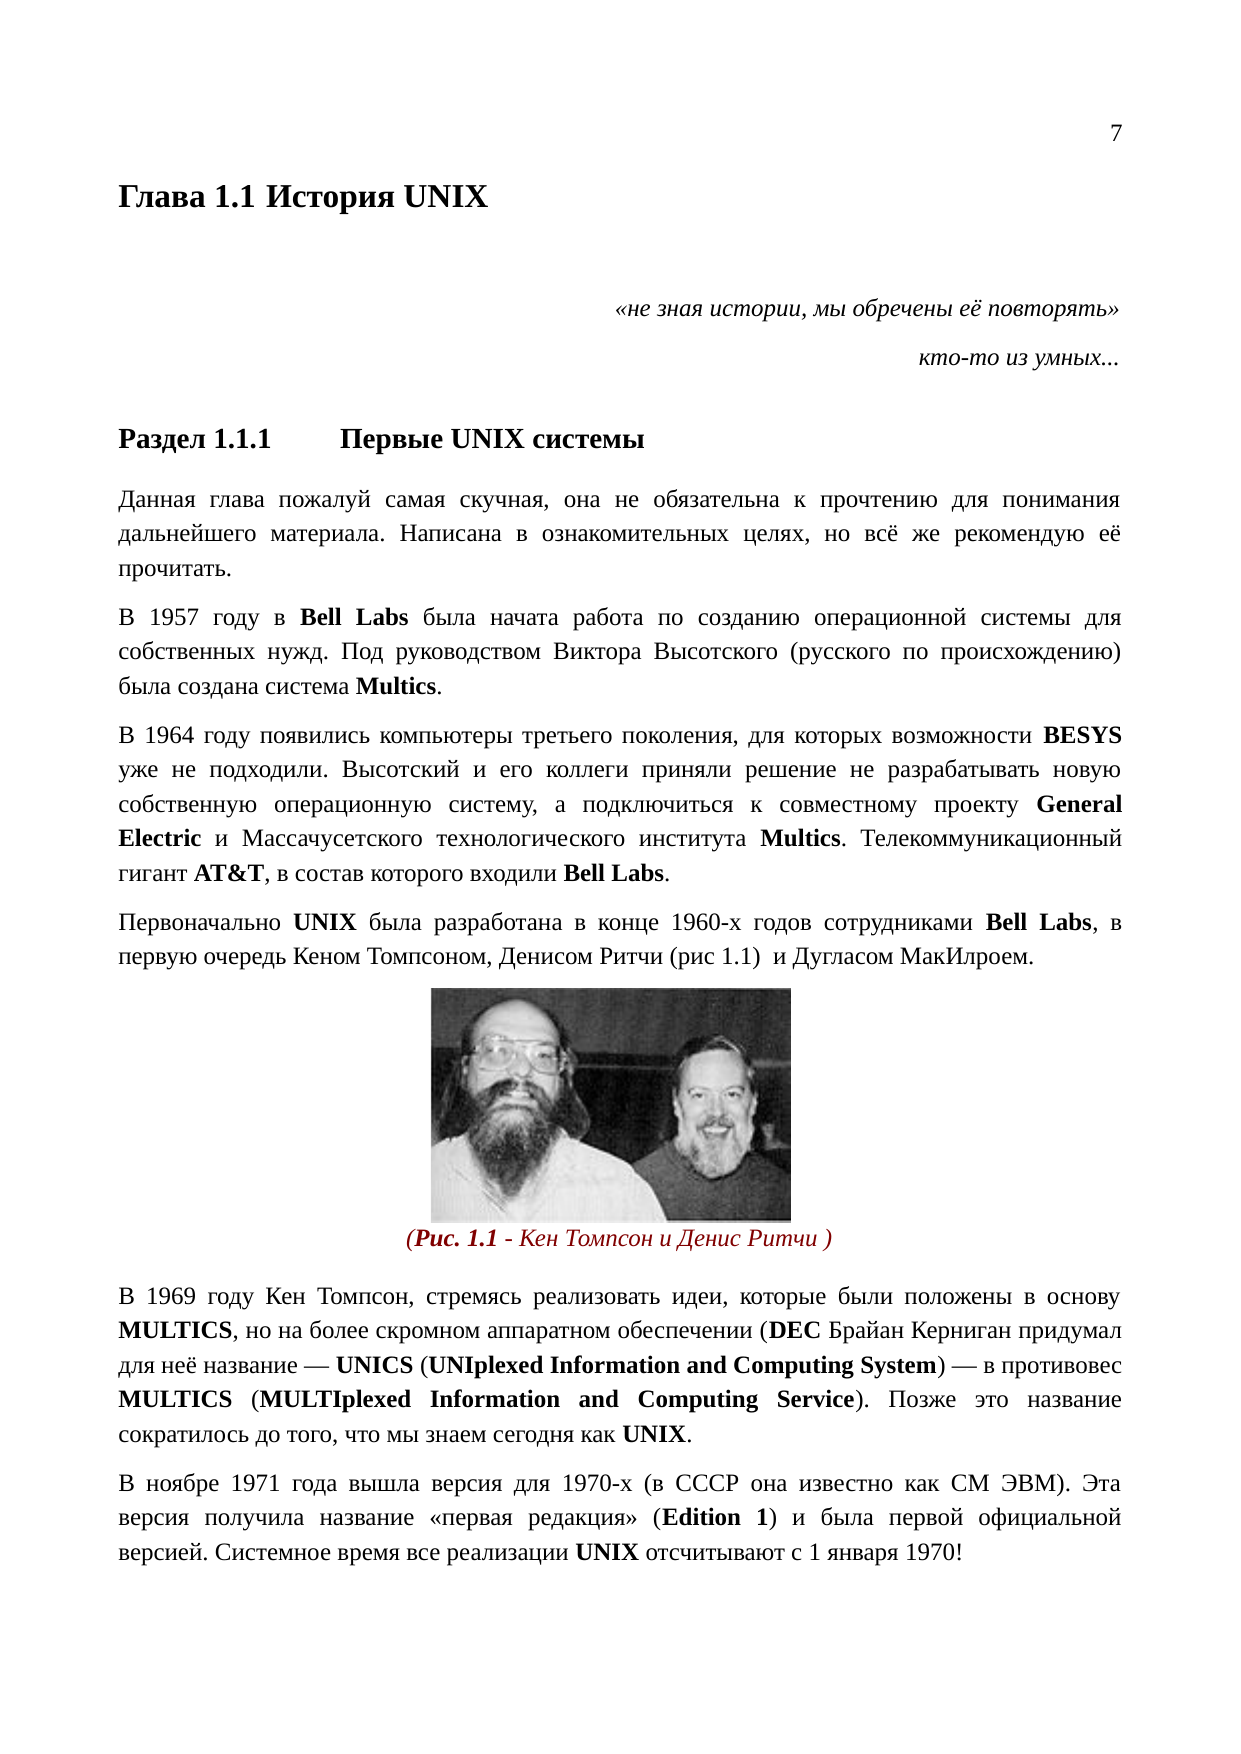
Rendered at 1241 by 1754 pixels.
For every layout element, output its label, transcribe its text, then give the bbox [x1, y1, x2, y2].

text «не зная истории, мы обречены её повторять» [118, 293, 1122, 322]
text В 1969 году Кен Томпсон, стремясь реализовать идеи, которые были положены в основу MULTICS, но на более скромном аппаратном обеспечении (DEC Брайан Керниган придумал для неё название — UNICS (UNIplexed Information and Computing System) — в противовес MULTICS (MULTIplexed Information and Computing Service). Позже это название сократилось до того, что мы знаем сегодня как UNIX. [118, 1281, 1122, 1448]
text В ноябре 1971 года вышла версия для 1970-х (в СССР она известно как СМ ЭВМ). Эта версия получила название «первая редакция» (Edition 1) и была первой официальной версией. Системное время все реализации UNIX отсчитывают с 1 января 1970! [118, 1468, 1122, 1566]
text Первоначально UNIX была разработана в конце 1960-х годов сотрудниками Bell Labs, в первую очередь Кеном Томпсоном, Денисом Ритчи (рис 1.1) и Дугласом МакИлроем. [118, 907, 1122, 970]
picture [430, 988, 791, 1223]
subtitle Первые UNIX системы [118, 421, 1122, 454]
text кто-то из умных... [118, 342, 1122, 371]
text В 1957 году в Bell Labs была начата работа по созданию операционной системы для собственных нужд. Под руководством Виктора Высотского (русского по происхождению) была создана система Multics. [118, 602, 1122, 699]
text В 1964 году появились компьютеры третьего поколения, для которых возможности BESYS уже не подходили. Высотский и его коллеги приняли решение не разрабатывать новую собственную операционную систему, а подключиться к совместному проекту General Electric и Массачусетского технологического института Multics. Телекоммуникационный гигант AT&T, в состав которого входили Bell Labs. [118, 720, 1122, 887]
subtitle История UNIX [118, 176, 1122, 215]
text Данная глава пожалуй самая скучная, она не обязательна к прочтению для понимания дальнейшего материала. Написана в ознакомительных целях, но всё же рекомендую её прочитать. [118, 484, 1122, 582]
text (Рис. 1.1 - Кен Томпсон и Денис Ритчи ) [118, 990, 1122, 1251]
